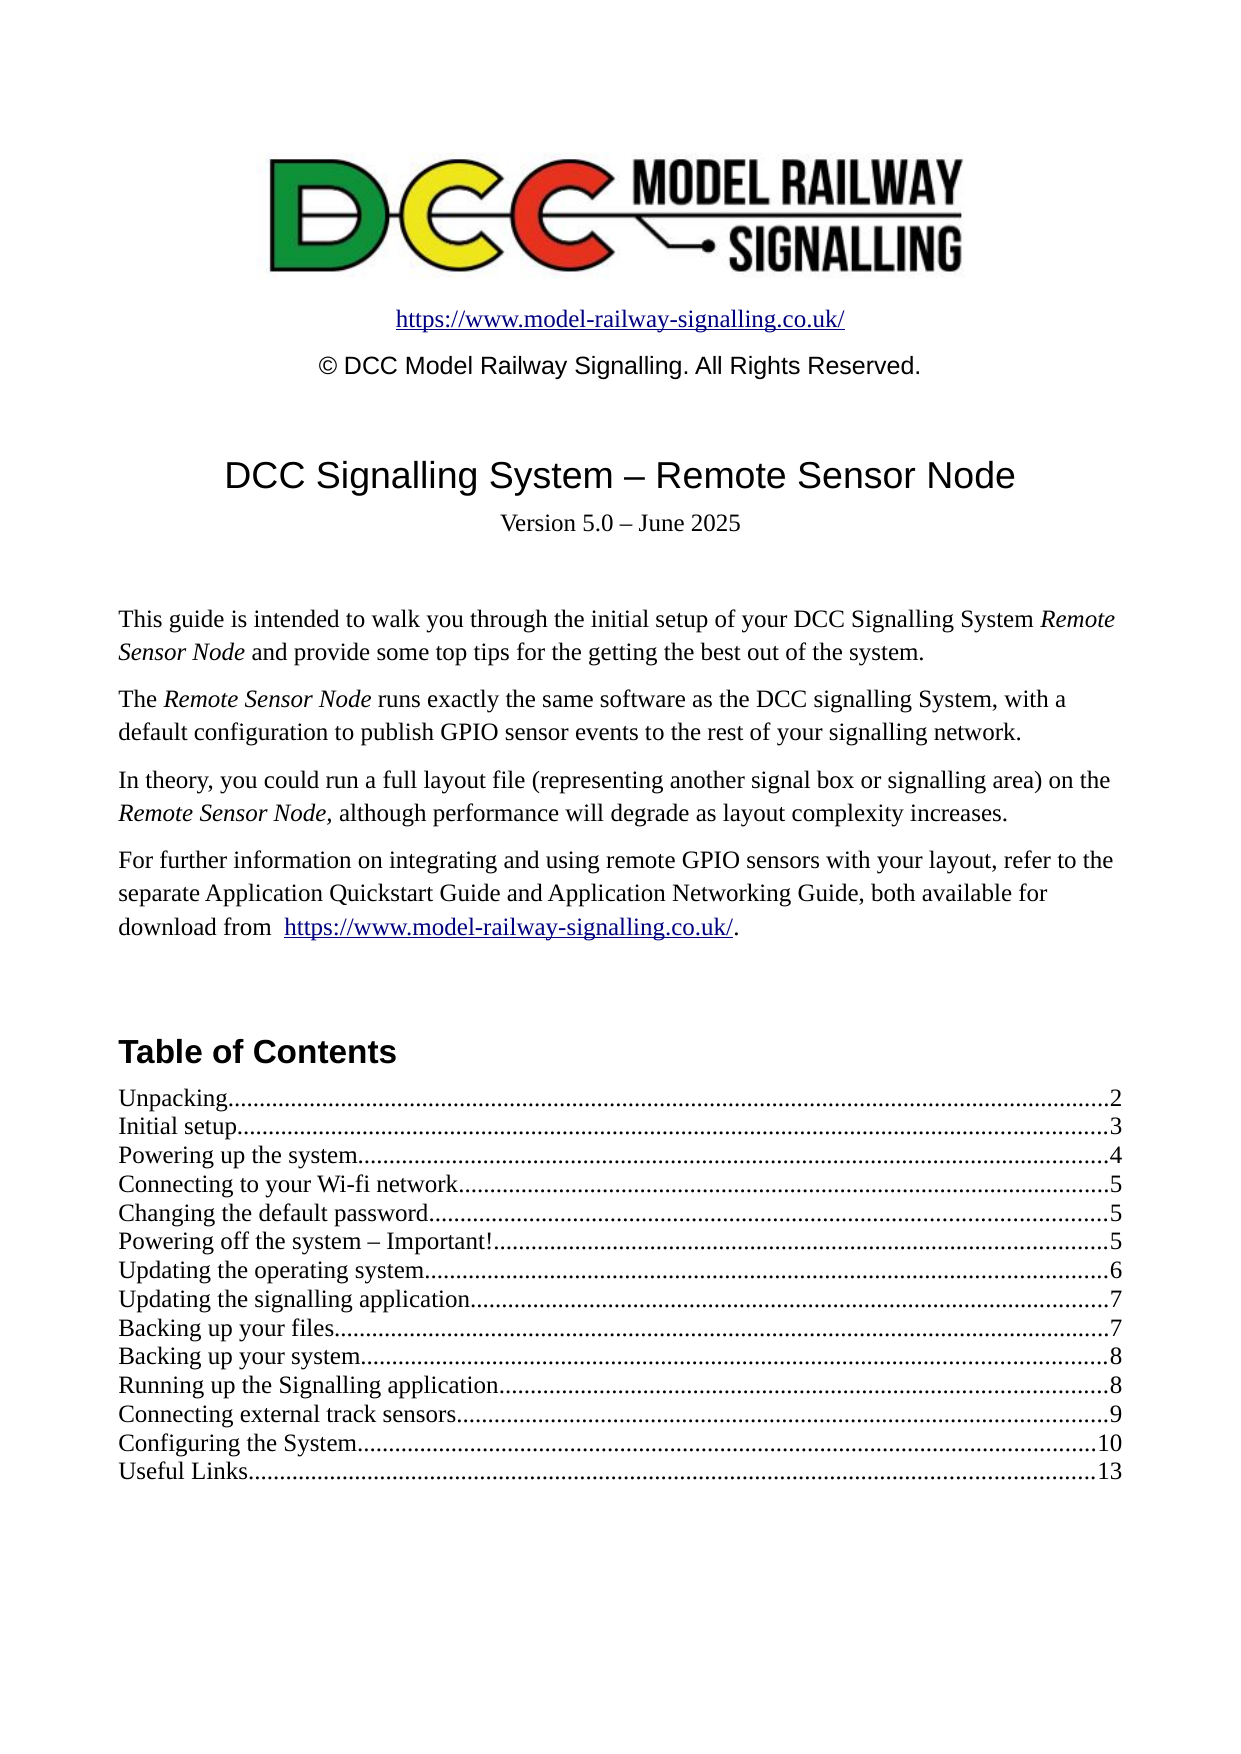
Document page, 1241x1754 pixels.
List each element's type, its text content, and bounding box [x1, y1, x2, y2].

text Connecting to your Wi-fi network 5 [118, 1169, 1122, 1198]
text The Remote Sensor Node runs exactly the same software as the DCC signalling System, with a default configuration to publish GPIO sensor events to the rest of your signalling network. [118, 684, 1122, 746]
text Updating the signalling application 7 [118, 1284, 1122, 1313]
text Powering up the system 4 [118, 1140, 1122, 1169]
text This guide is intended to walk you through the initial setup of your DCC Signalling System Remote Sensor Node and provide some top tips for the getting the best out of the system. [118, 604, 1122, 665]
text Running up the Signalling application 8 [118, 1370, 1122, 1399]
text In theory, you could run a full layout file (representing another signal box or signalling area) on the Remote Sensor Node, although performance will degrade as layout complexity increases. [118, 765, 1122, 827]
text Backing up your system 8 [118, 1341, 1122, 1370]
picture [255, 132, 985, 299]
text For further information on integrating and using remote GPIO sensors with your layout, refer to the separate Application Quickstart Guide and Application Networking Guide, both available for download from https://www.model-railway-signalling.co.uk/. [118, 846, 1122, 940]
text © DCC Model Railway Signalling. All Rights Reserved. [118, 351, 1122, 380]
text Useful Links 13 [118, 1456, 1122, 1485]
text Changing the default password 5 [118, 1198, 1122, 1226]
text Unpacking 2 [118, 1083, 1122, 1111]
subtitle Table of Contents [118, 1032, 1122, 1070]
text Version 5.0 – June 2025 [118, 508, 1122, 537]
text Updating the operating system 6 [118, 1255, 1122, 1284]
text Connecting external track sensors 9 [118, 1399, 1122, 1428]
text https://www.model-railway-signalling.co.uk/ [118, 304, 1122, 332]
text Configuring the System 10 [118, 1428, 1122, 1456]
text Powering off the system – Important! 5 [118, 1226, 1122, 1255]
text Backing up your files 7 [118, 1313, 1122, 1341]
text Initial setup 3 [118, 1111, 1122, 1140]
subtitle DCC Signalling System – Remote Sensor Node [118, 453, 1122, 496]
